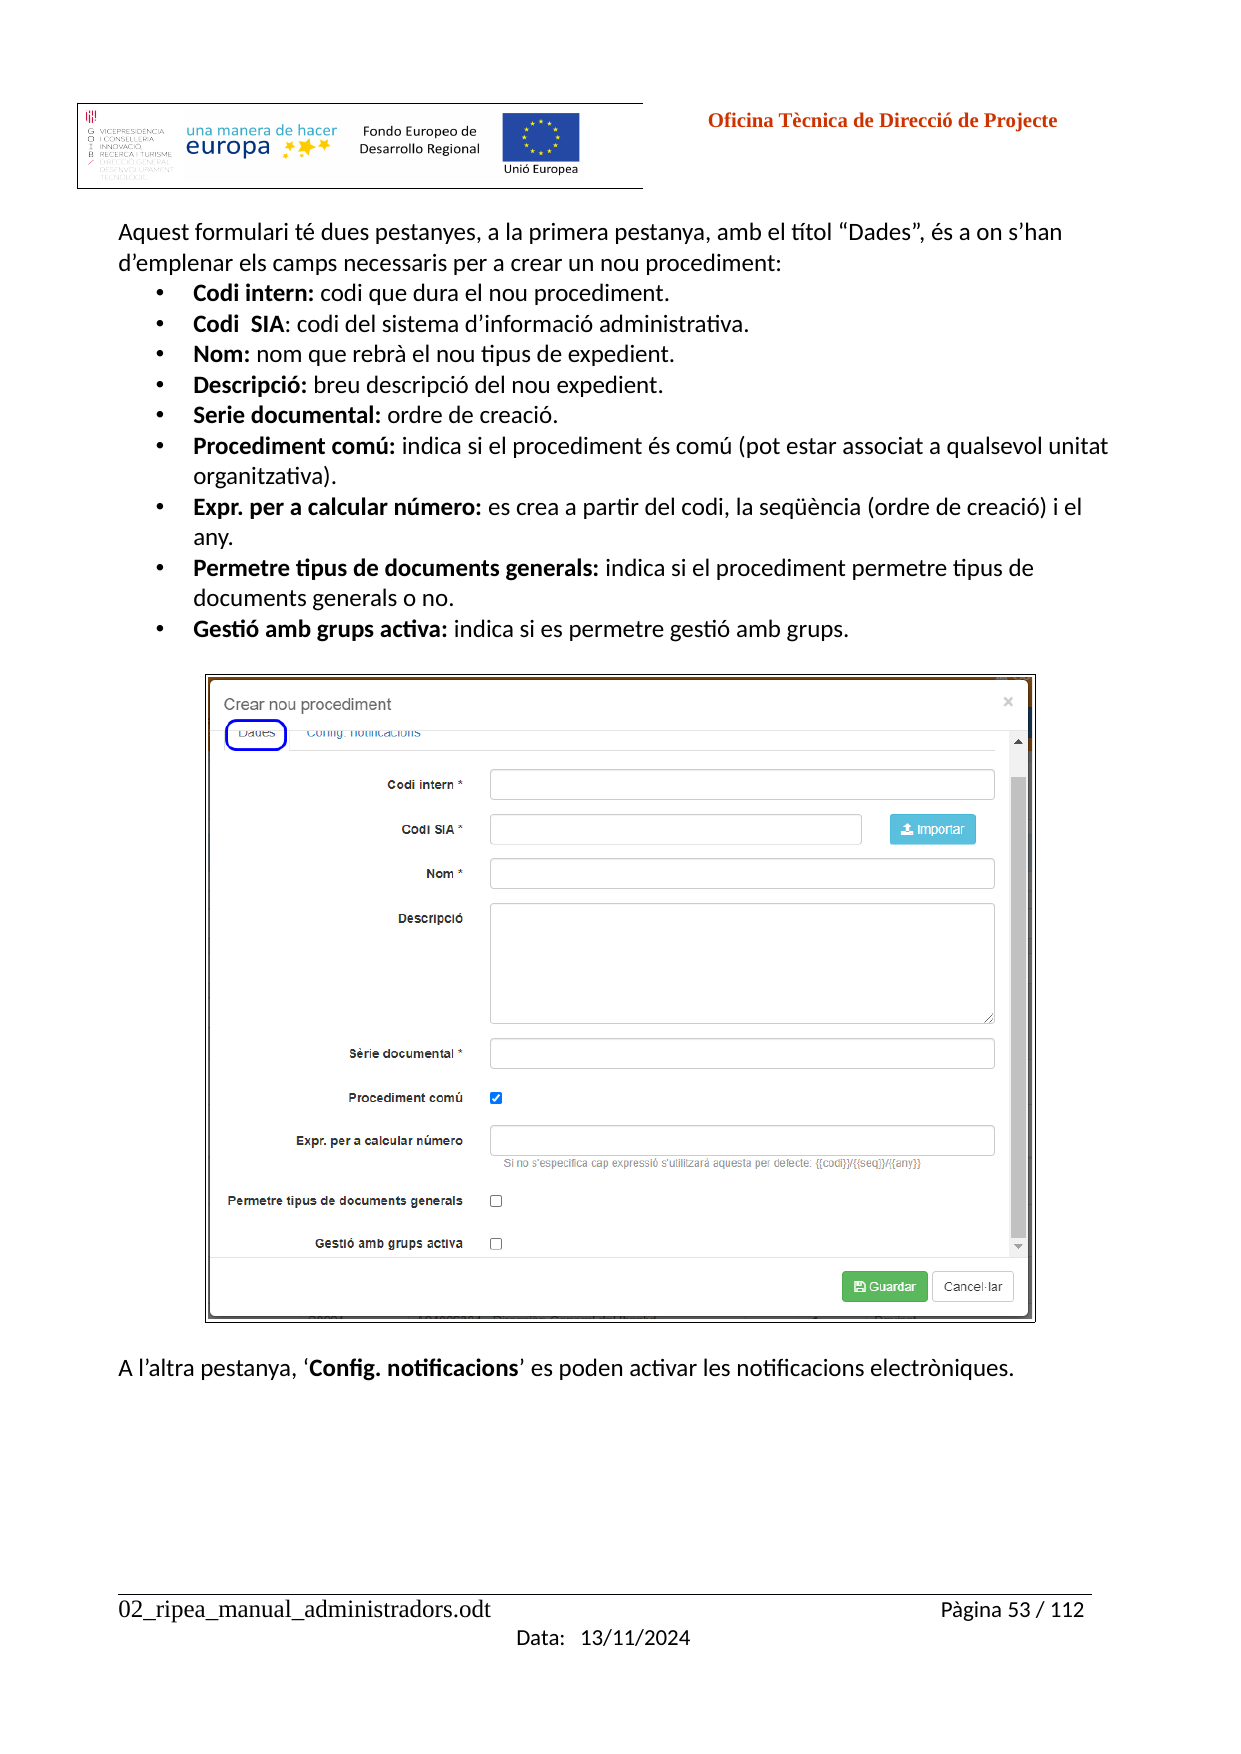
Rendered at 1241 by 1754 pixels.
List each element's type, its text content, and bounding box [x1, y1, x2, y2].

picture [208, 677, 1033, 1319]
list Serie documental: ordre de creació. [156, 399, 1122, 430]
list Expr. per a calcular número: es crea a partir del codi, la seqüència (ordre de creació) i el any. [156, 491, 1122, 552]
list Procediment comú: indica si el procediment és comú (pot estar associat a qualsevol unitat organitzativa). [156, 430, 1122, 491]
text Aquest formulari té dues pestanyes, a la primera pestanya, amb el títol “Dades”, és a on s’han d’emplenar els camps necessaris per a crear un nou procediment: [118, 216, 1122, 277]
picture [82, 108, 178, 182]
list Codi SIA: codi del sistema d’informació administrativa. [156, 308, 1122, 338]
list Gestió amb grups activa: indica si es permetre gestió amb grups. [156, 613, 1122, 644]
text A l’altra pestanya, ‘Config. notificacions’ es poden activar les notificacions electròniques. [118, 1352, 1122, 1383]
list Nom: nom que rebrà el nou tipus de expedient. [156, 338, 1122, 369]
list Descripció: breu descripció del nou expedient. [156, 369, 1122, 399]
list Permetre tipus de documents generals: indica si el procediment permetre tipus de documents generals o no. [156, 552, 1122, 613]
picture [184, 108, 585, 182]
list Codi intern: codi que dura el nou procediment. [156, 277, 1122, 308]
